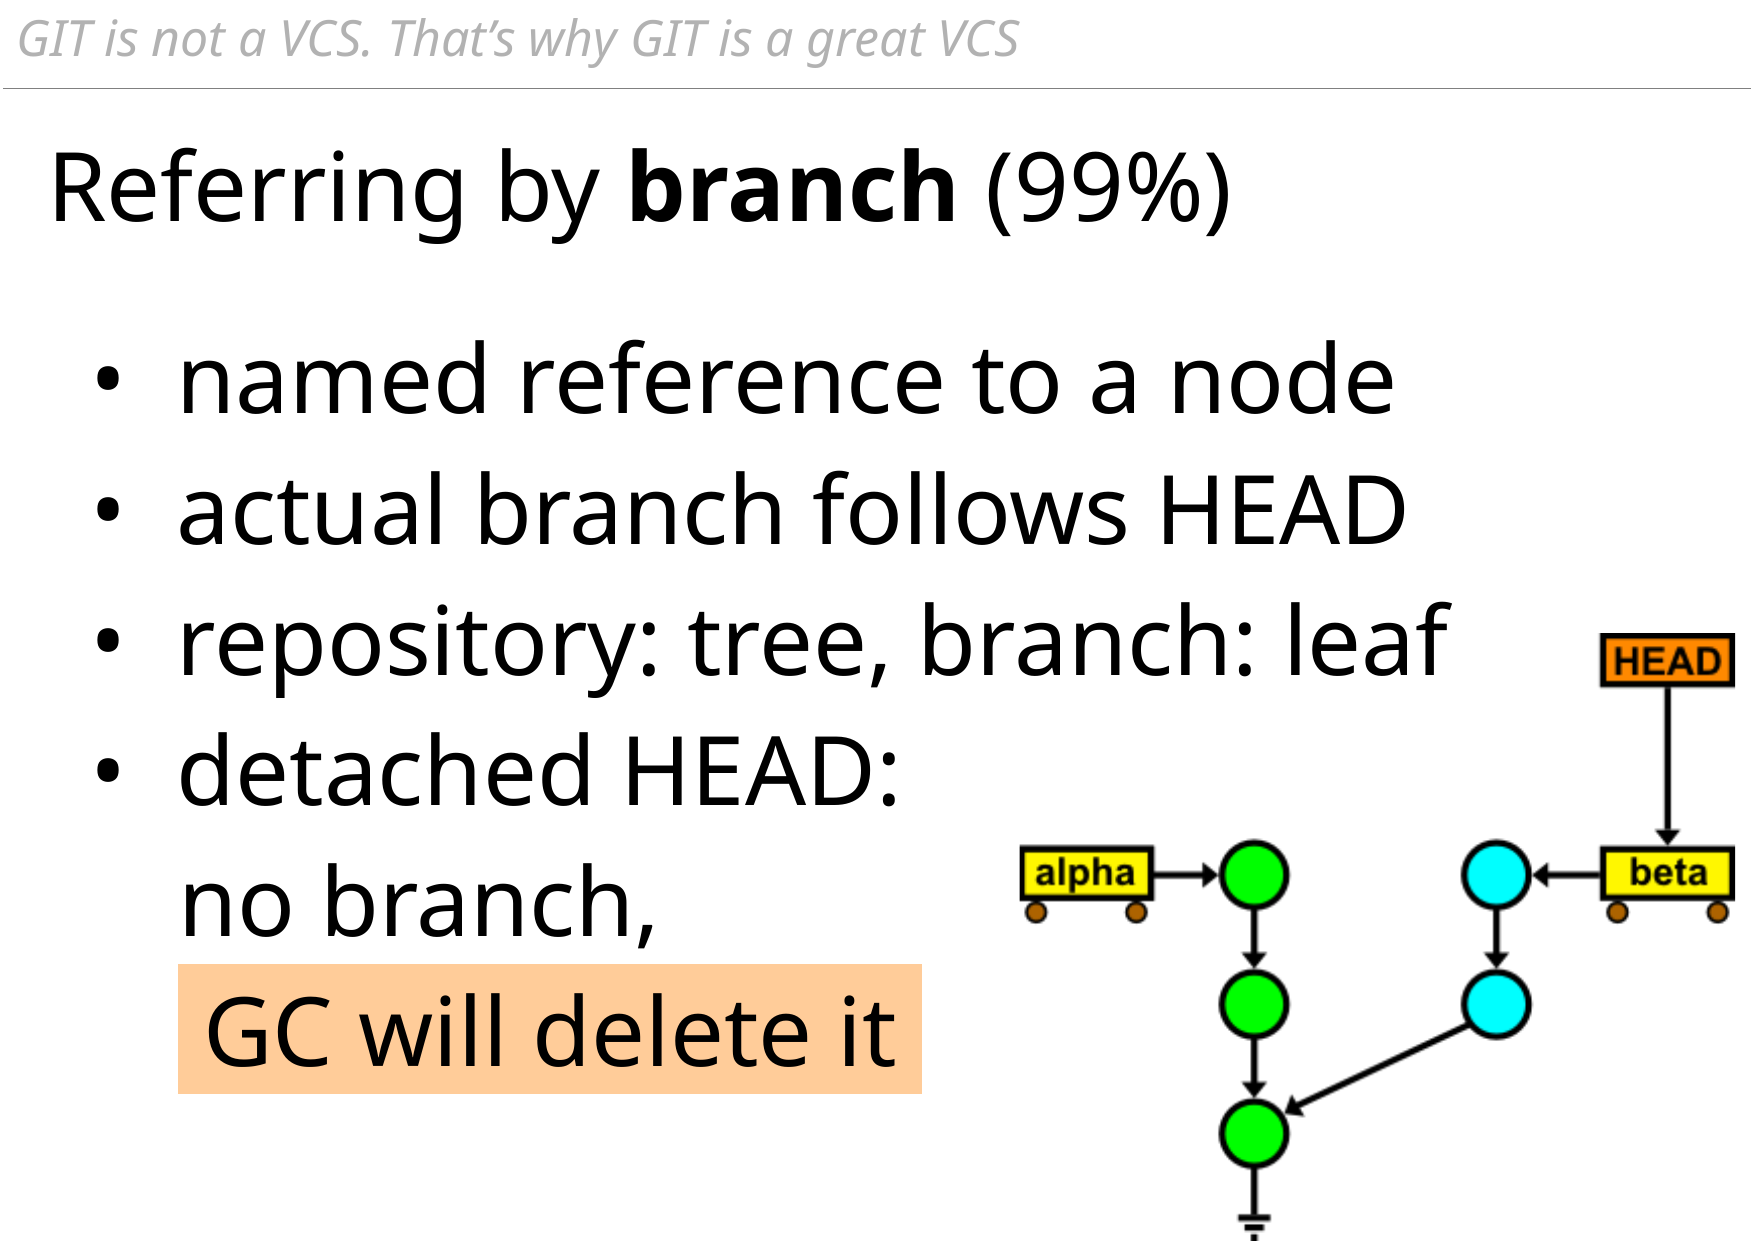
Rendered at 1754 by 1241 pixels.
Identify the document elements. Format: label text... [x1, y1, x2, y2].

text Referring by branch (99%) [3, 118, 1751, 249]
picture [1027, 650, 1052, 669]
picture [1019, 633, 1052, 655]
text [1736, 703, 1751, 1094]
text • named reference to a node [3, 311, 1751, 442]
text • actual branch follows HEAD [3, 442, 1751, 572]
picture [1019, 633, 1736, 1241]
text • detached HEAD: no branch, GC will delete it [3, 703, 1019, 1094]
picture [1321, 633, 1347, 644]
picture [1374, 650, 1399, 669]
text • repository: tree, branch: leaf [3, 572, 1751, 703]
